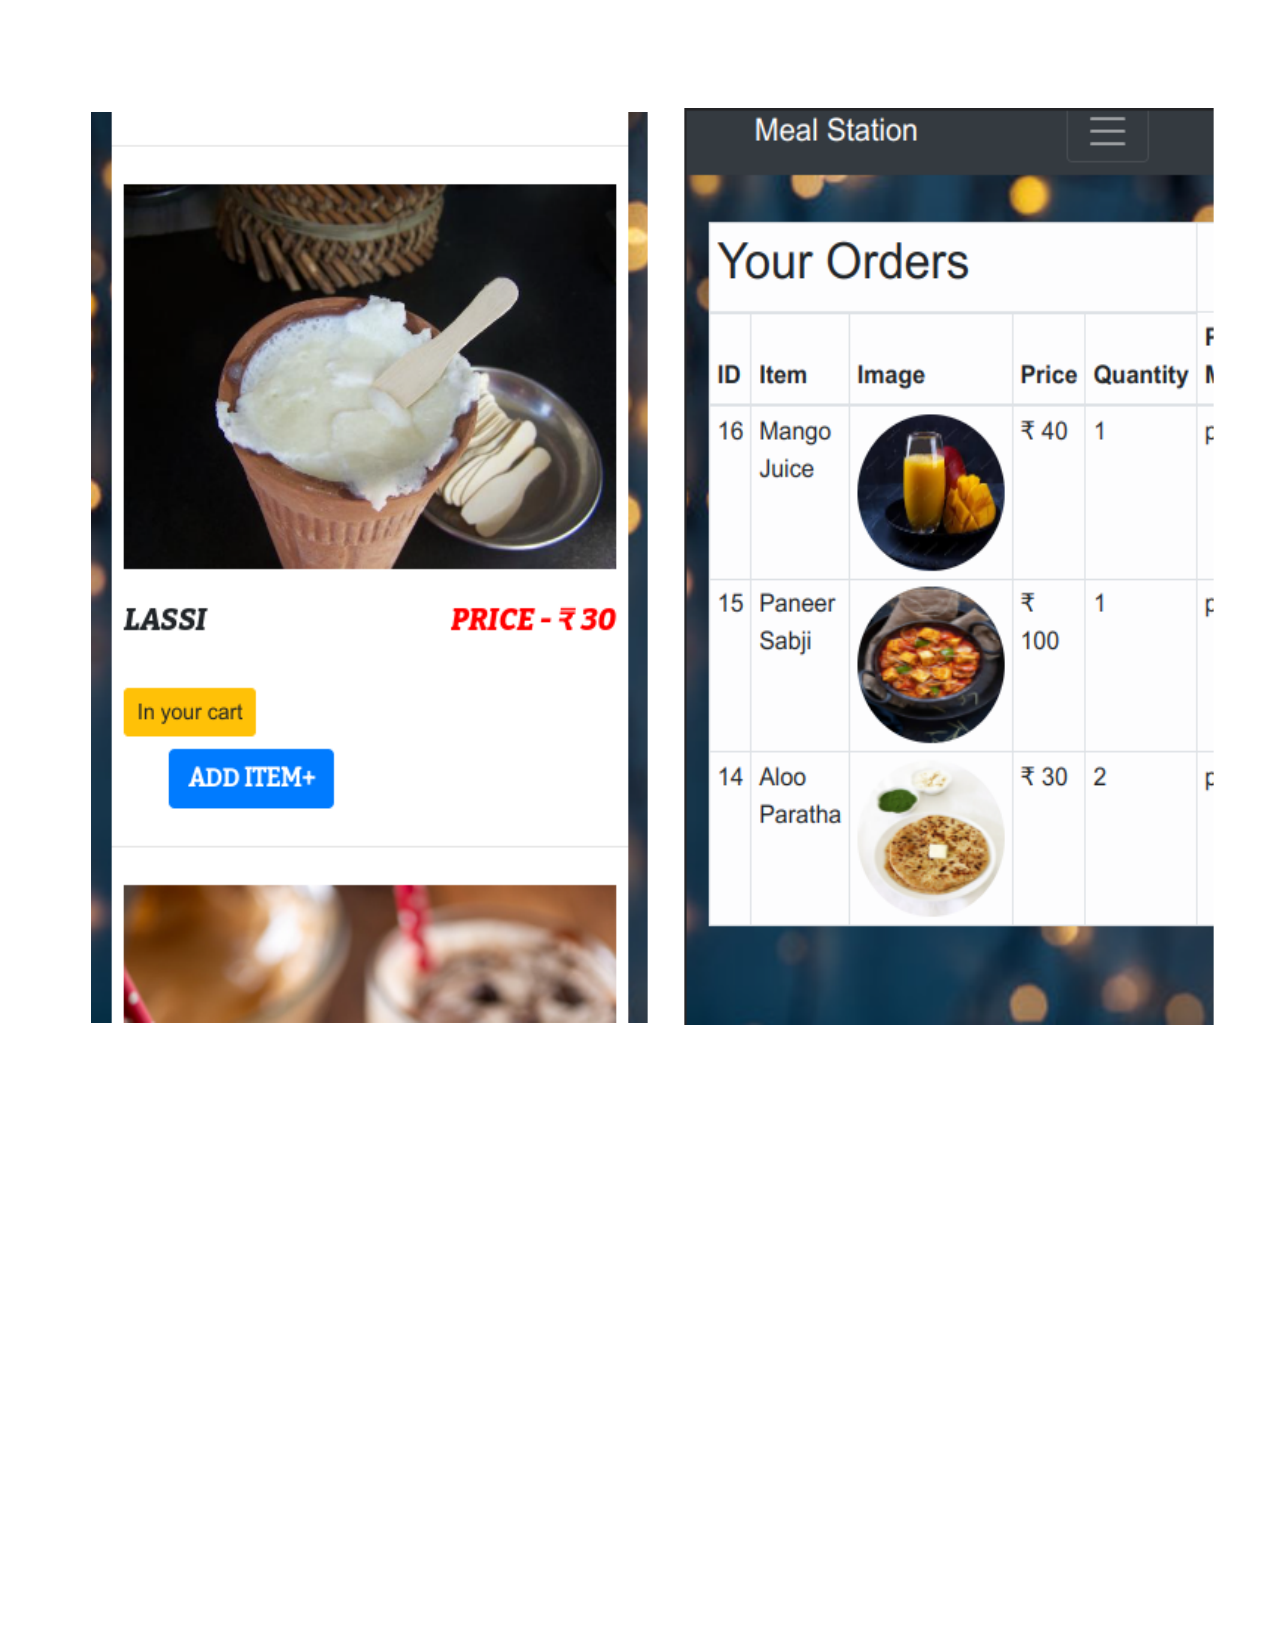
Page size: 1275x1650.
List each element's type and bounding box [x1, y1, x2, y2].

picture [684, 108, 1214, 1025]
picture [91, 112, 648, 1023]
